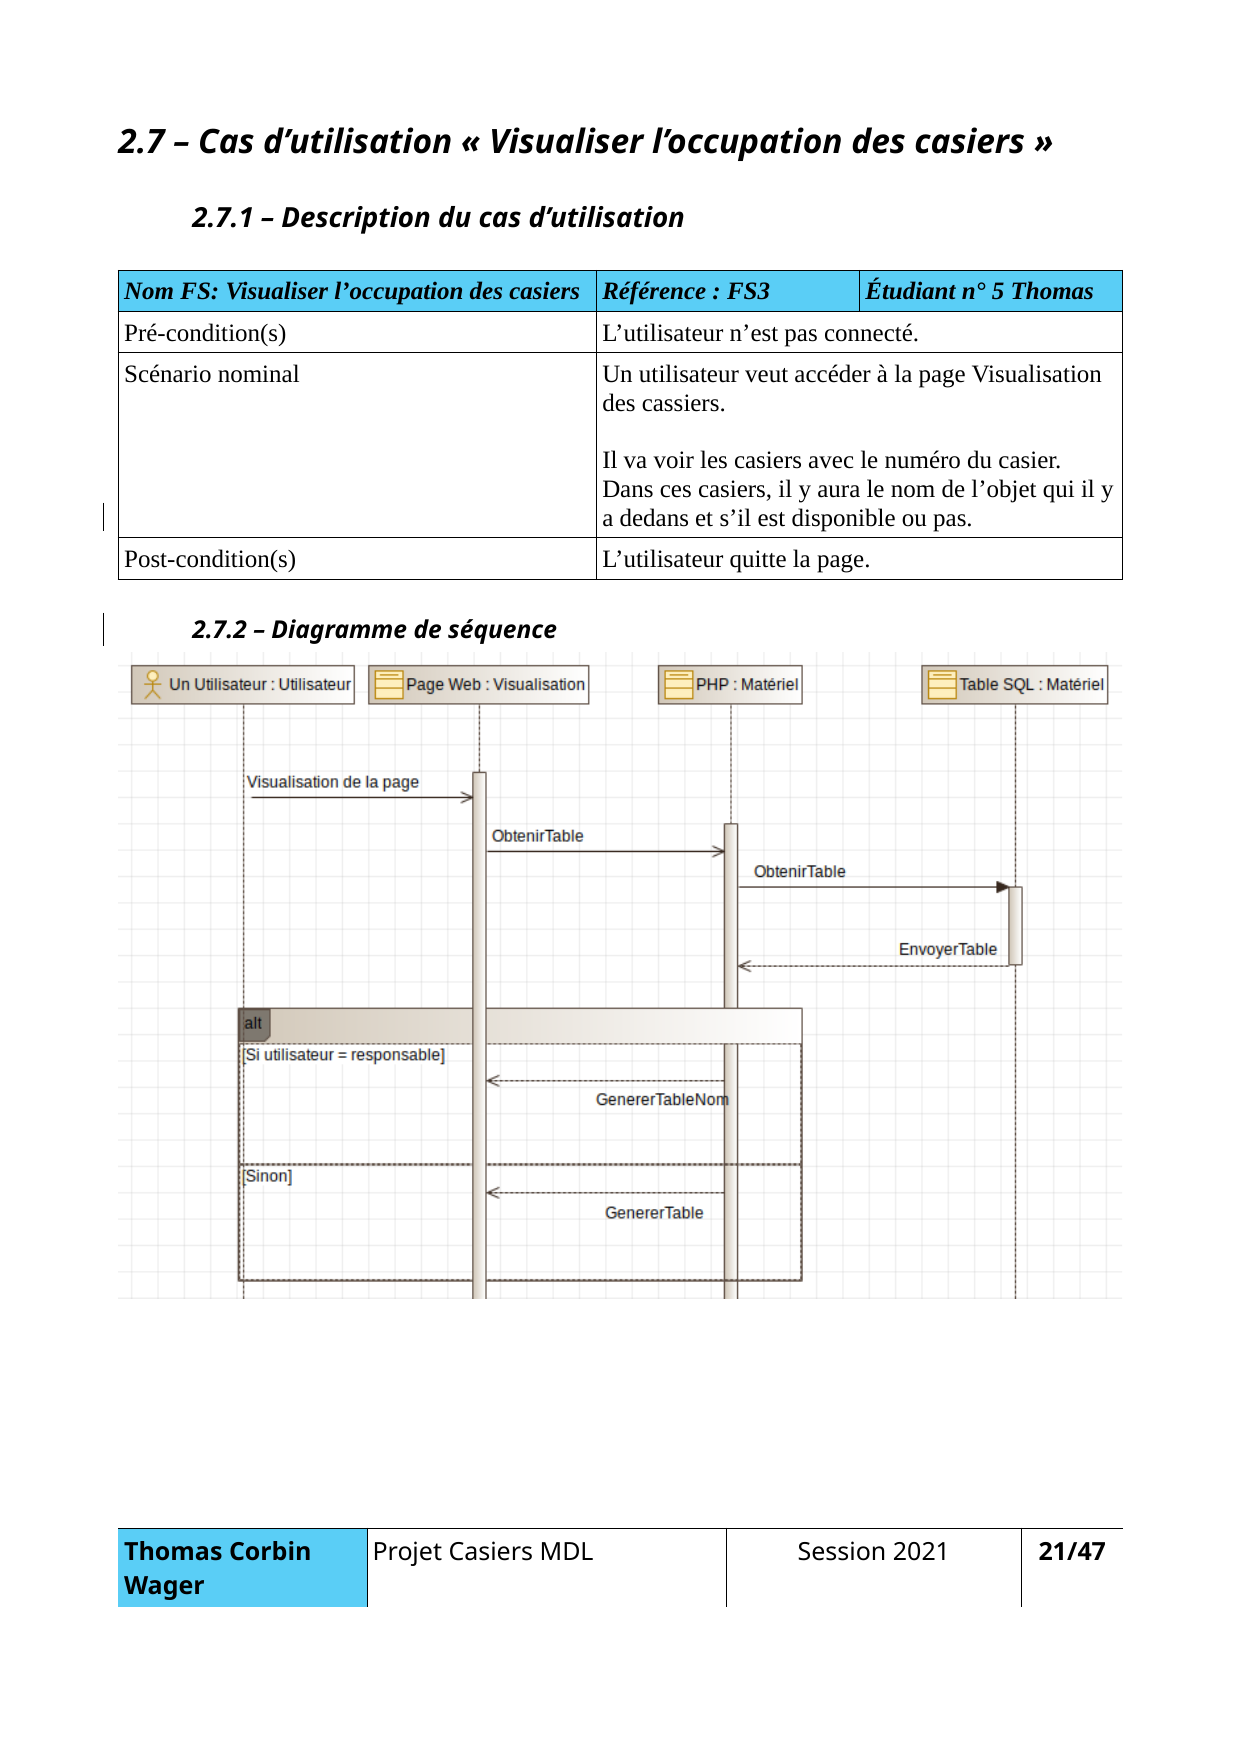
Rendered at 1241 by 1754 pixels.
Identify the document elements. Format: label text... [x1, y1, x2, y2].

table_cell L’utilisateur n’est pas connecté. [597, 312, 1122, 352]
subtitle 2.7 – Cas d’utilisation « Visualiser l’occupation des casiers » [118, 118, 1122, 164]
table_cell Scénario nominal [119, 353, 596, 537]
subtitle 2.7.2 – Diagramme de séquence [118, 612, 1122, 646]
table_cell Pré-condition(s) [119, 312, 596, 352]
table_cell Un utilisateur veut accéder à la page Visualisation des cassiers. Il va voir les casiers avec le numéro du casier. Dans ces casiers, il y aura le nom de l’objet qui il y a dedans et s’il est disponible ou pas. [597, 353, 1122, 537]
subtitle 2.7.1 – Description du cas d’utilisation [118, 198, 1122, 236]
table_header Nom FS: Visualiser l’occupation des casiers [119, 271, 596, 311]
picture [118, 652, 1123, 1299]
table_header Référence : FS3 [597, 271, 859, 311]
table_cell Post-condition(s) [119, 538, 596, 578]
table_header Étudiant n° 5 Thomas [860, 271, 1122, 311]
table_cell L’utilisateur quitte la page. [597, 538, 1122, 578]
